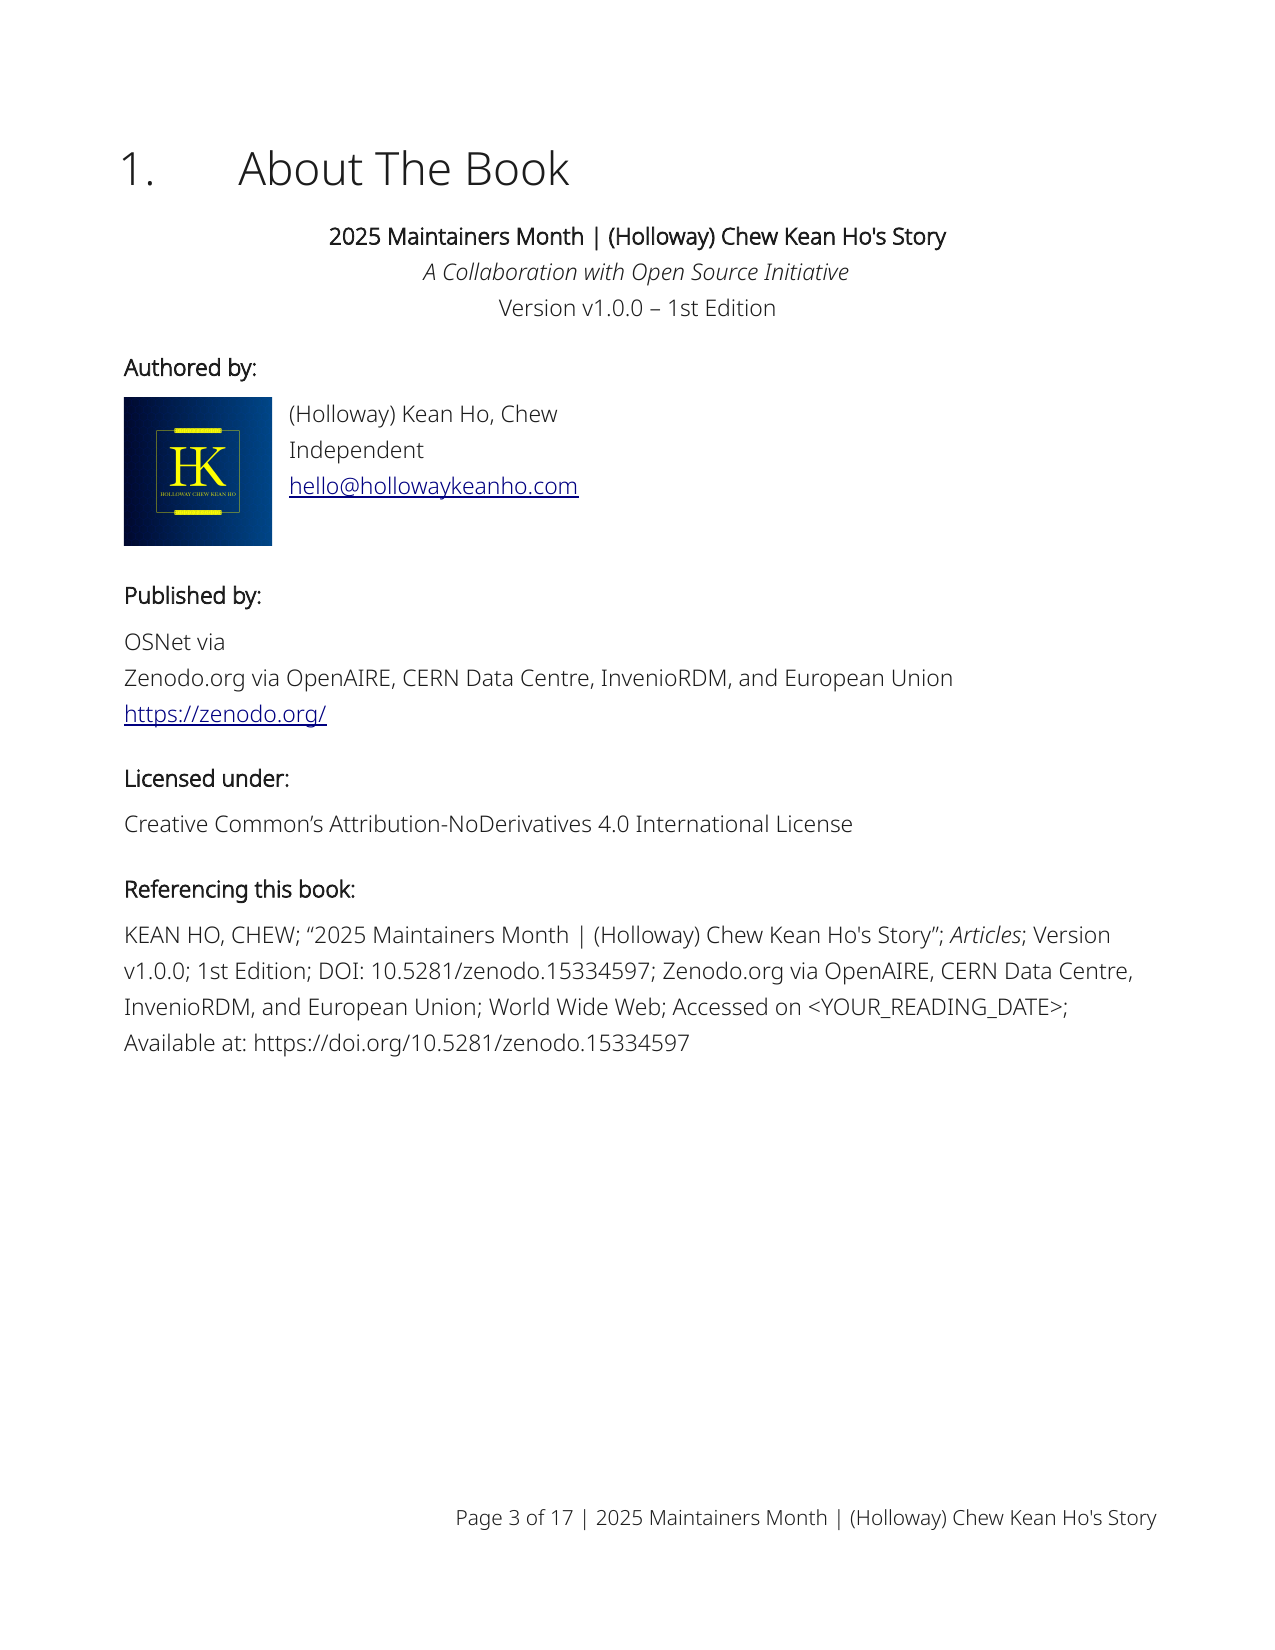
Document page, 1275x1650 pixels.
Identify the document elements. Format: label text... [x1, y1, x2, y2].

text 2025 Maintainers Month | (Holloway) Chew Kean Ho's Story [118, 220, 1157, 251]
table_cell Creative Common’s Attribution-NoDerivatives 4.0 International License [118, 803, 1157, 849]
table_cell (Holloway) Kean Ho, Chew Independent hello@hollowaykeanho.com [283, 392, 1157, 556]
text Version v1.0.0 – 1st Edition [118, 292, 1157, 323]
table_cell [118, 849, 1157, 867]
table_cell KEAN HO, CHEW; “2025 Maintainers Month | (Holloway) Chew Kean Ho's Story”; Articles; Version v1.0.0; 1st Edition; DOI: 10.5281/zenodo.15334597; Zenodo.org via OpenAIRE, CERN Data Centre, InvenioRDM, and European Union; World Wide Web; Accessed on <YOUR_READING_DATE>; Available at: https://doi.org/10.5281/zenodo.15334597 [118, 914, 1157, 1078]
subtitle About The Book [118, 136, 1157, 198]
table_cell Licensed under: [118, 756, 1157, 803]
table_cell Authored by: [118, 345, 1157, 392]
table_cell Published by: [118, 573, 1157, 620]
text A Collaboration with Open Source Initiative [118, 256, 1157, 287]
table_cell [118, 556, 1157, 573]
table_cell OSNet via Zenodo.org via OpenAIRE, CERN Data Centre, InvenioRDM, and European Union https://zenodo.org/ [118, 620, 1157, 738]
table_cell [118, 392, 283, 556]
table_cell Referencing this book: [118, 867, 1157, 914]
table_cell [118, 738, 1157, 756]
picture [123, 397, 273, 546]
table_header [118, 328, 1157, 345]
